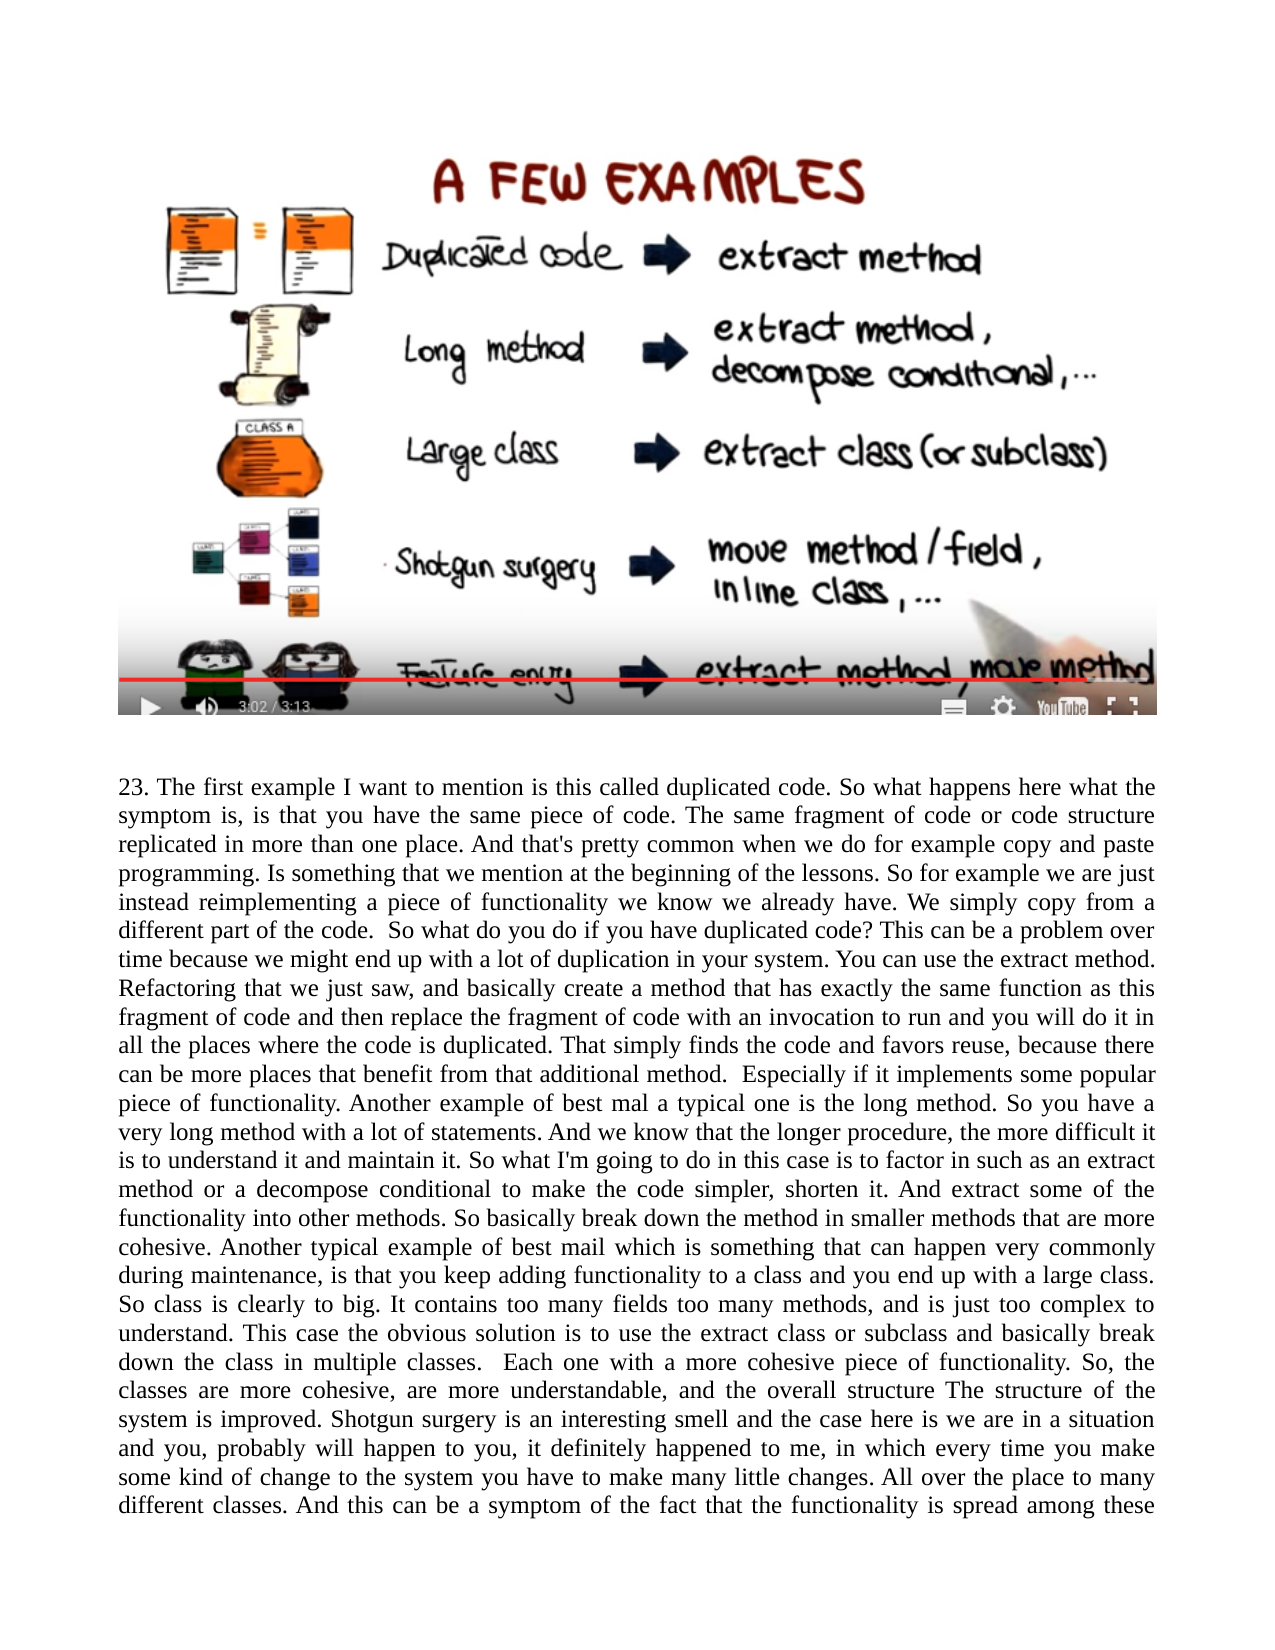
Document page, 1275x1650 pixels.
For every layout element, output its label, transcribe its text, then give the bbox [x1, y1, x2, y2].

text 23. The first example I want to mention is this called duplicated code. So what happens here what the symptom is, is that you have the same piece of code. The same fragment of code or code structure replicated in more than one place. And that's pretty common when we do for example copy and paste programming. Is something that we mention at the beginning of the lessons. So for example we are just instead reimplementing a piece of functionality we know we already have. We simply copy from a different part of the code. So what do you do if you have duplicated code? This can be a problem over time because we might end up with a lot of duplication in your system. You can use the extract method. Refactoring that we just saw, and basically create a method that has exactly the same function as this fragment of code and then replace the fragment of code with an invocation to run and you will do it in all the places where the code is duplicated. That simply finds the code and favors reuse, because there can be more places that benefit from that additional method. Especially if it implements some popular piece of functionality. Another example of best mal a typical one is the long method. So you have a very long method with a lot of statements. And we know that the longer procedure, the more difficult it is to understand it and maintain it. So what I'm going to do in this case is to factor in such as an extract method or a decompose conditional to make the code simpler, shorten it. And extract some of the functionality into other methods. So basically break down the method in smaller methods that are more cohesive. Another typical example of best mail which is something that can happen very commonly during maintenance, is that you keep adding functionality to a class and you end up with a large class. So class is clearly to big. It contains too many fields too many methods, and is just too complex to understand. This case the obvious solution is to use the extract class or subclass and basically break down the class in multiple classes. Each one with a more cohesive piece of functionality. So, the classes are more cohesive, are more understandable, and the overall structure The structure of the system is improved. Shotgun surgery is an interesting smell and the case here is we are in a situation and you, probably will happen to you, it definitely happened to me, in which every time you make some kind of change to the system you have to make many little changes. All over the place to many different classes. And this can be a symptom of the fact that the functionality is spread among these [118, 772, 1157, 1519]
picture [118, 146, 1157, 715]
